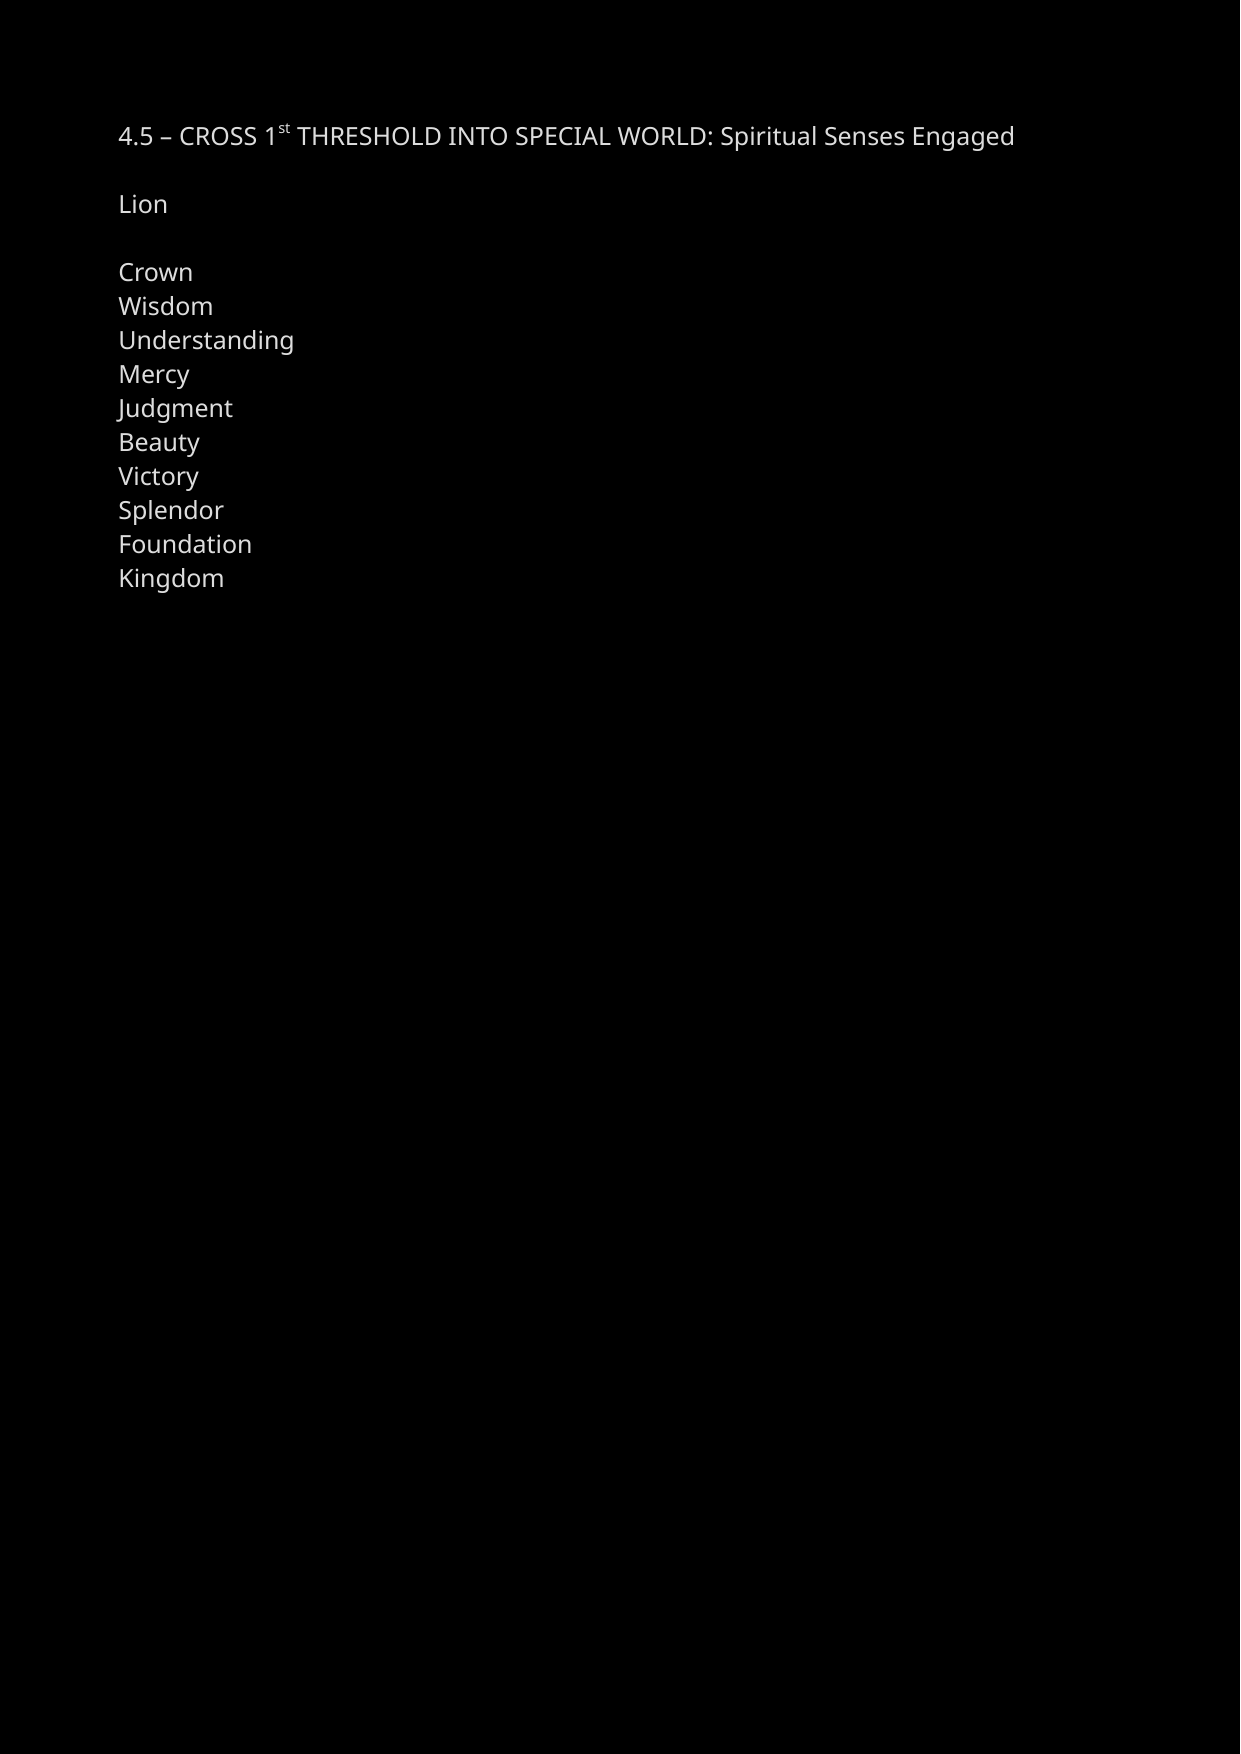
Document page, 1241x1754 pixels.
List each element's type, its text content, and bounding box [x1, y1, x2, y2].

text Wisdom [118, 288, 1122, 322]
text 4.5 – CROSS 1st THRESHOLD INTO SPECIAL WORLD: Spiritual Senses Engaged [118, 118, 1122, 152]
text Kingdom [118, 561, 1122, 595]
text Mercy [118, 357, 1122, 391]
text Lion [118, 186, 1122, 220]
text Victory [118, 459, 1122, 493]
text Understanding [118, 322, 1122, 357]
text Crown [118, 254, 1122, 288]
text Splendor [118, 493, 1122, 527]
text Judgment [118, 391, 1122, 425]
text Foundation [118, 527, 1122, 561]
text Beauty [118, 425, 1122, 459]
